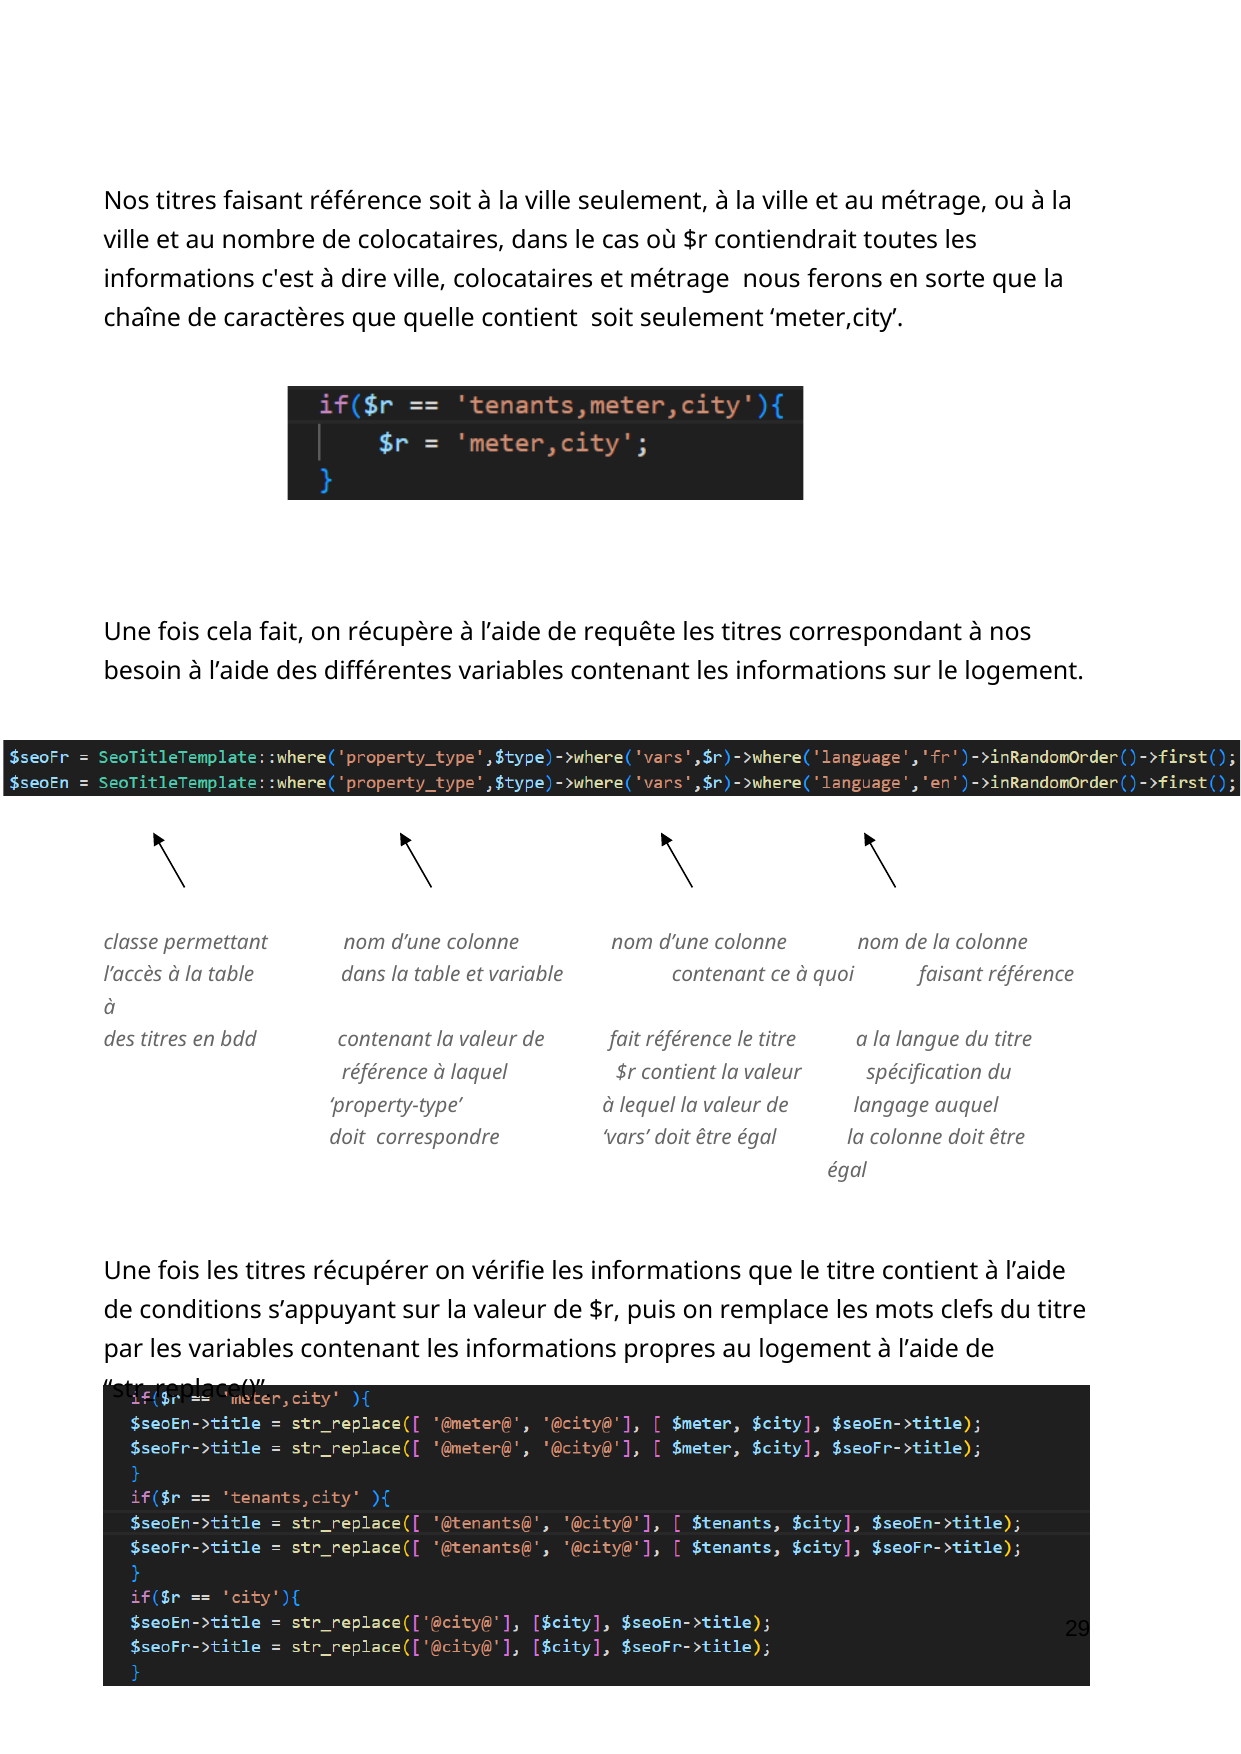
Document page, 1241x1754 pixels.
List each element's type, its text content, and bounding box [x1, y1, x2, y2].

text référence à laquel $r contient la valeur spécification du [103, 1057, 1090, 1086]
text égal [253, 1155, 1090, 1183]
text des titres en bdd contenant la valeur de fait référence le titre a la langue du titre [103, 1024, 1090, 1053]
text doit correspondre ‘vars’ doit être égal la colonne doit être [253, 1122, 1090, 1151]
text Nos titres faisant référence soit à la ville seulement, à la ville et au métrage, ou à la ville et au nombre de colocataires, dans le cas où $r contiendrait toutes les informations c'est à dire ville, colocataires et métrage nous ferons en sorte que la chaîne de caractères que quelle contient soit seulement ‘meter,city’. [103, 183, 1090, 334]
text l’accès à la table dans la table et variable contenant ce à quoi faisant référence à [103, 959, 1090, 1020]
text ‘property-type’ à lequel la valeur de langage auquel [253, 1090, 1090, 1118]
picture [103, 1404, 1090, 1686]
text Une fois cela fait, on récupère à l’aide de requête les titres correspondant à nos besoin à l’aide des différentes variables contenant les informations sur le logement. [103, 613, 1090, 687]
picture [3, 740, 1241, 796]
text classe permettant nom d’une colonne nom d’une colonne nom de la colonne [103, 927, 1090, 955]
picture [287, 386, 804, 500]
text Une fois les titres récupérer on vérifie les informations que le titre contient à l’aide de conditions s’appuyant sur la valeur de $r, puis on remplace les mots clefs du titre par les variables contenant les informations propres au logement à l’aide de “str_replace()”. [103, 1253, 1090, 1404]
